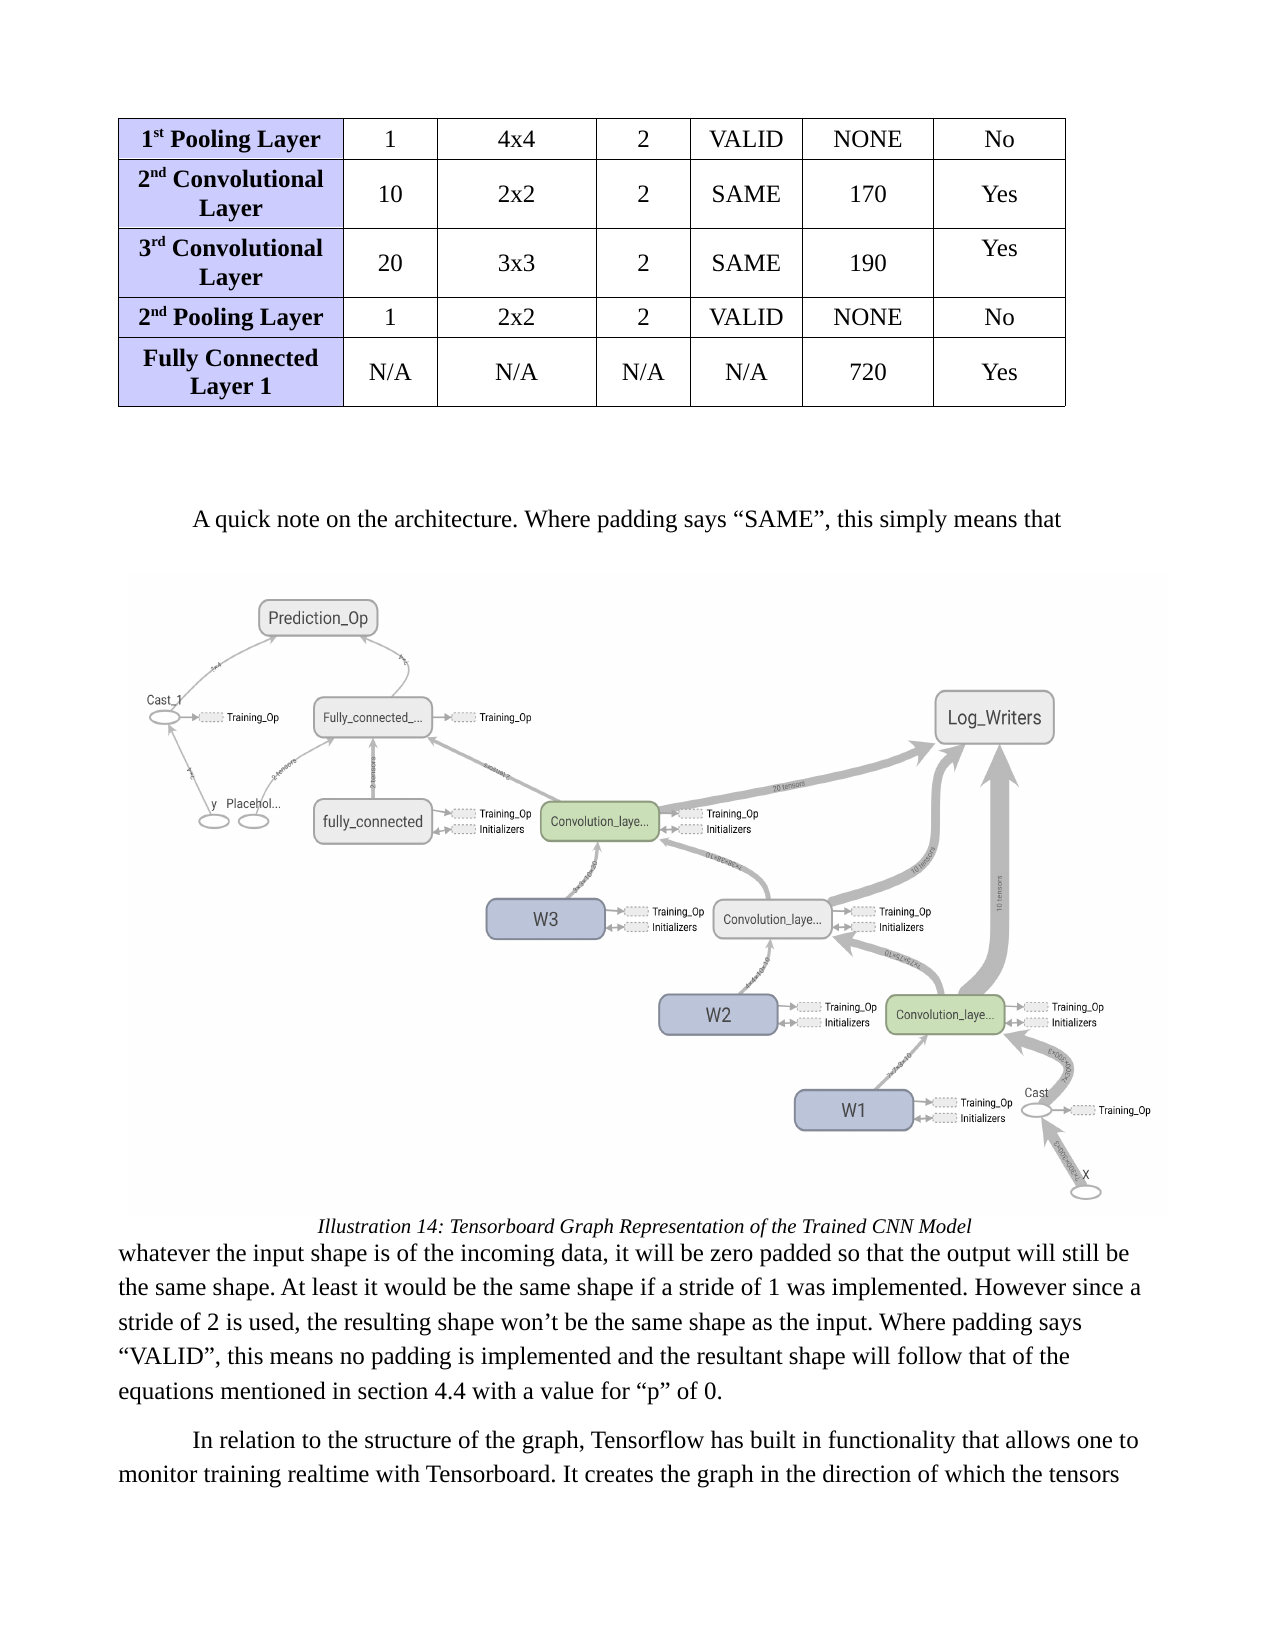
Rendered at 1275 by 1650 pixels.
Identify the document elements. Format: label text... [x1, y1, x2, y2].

table_cell 2x2 [438, 160, 596, 227]
table_cell 3x3 [438, 229, 596, 297]
table_cell VALID [691, 298, 802, 337]
table_cell No [934, 298, 1065, 337]
table_cell N/A [691, 338, 802, 406]
table_cell SAME [691, 160, 802, 227]
table_cell 2 [597, 229, 690, 297]
table_cell N/A [438, 338, 596, 406]
table_cell 2 [597, 160, 690, 227]
table_cell 1st Pooling Layer [119, 119, 343, 158]
table_cell Yes [934, 160, 1065, 227]
table_cell NONE [803, 298, 933, 337]
table_cell 170 [803, 160, 933, 227]
table_cell 2x2 [438, 298, 596, 337]
table_cell 2nd Convolutional Layer [119, 160, 343, 227]
table_cell Yes [934, 229, 1065, 297]
text A quick note on the architecture. Where padding says “SAME”, this simply means that [118, 504, 1157, 560]
table_cell 2nd Pooling Layer [119, 298, 343, 337]
text In relation to the structure of the graph, Tensorflow has built in functionality that allows one to monitor training realtime with Tensorboard. It creates the graph in the direction of which the tensors [118, 1425, 1157, 1488]
table_cell 20 [344, 229, 437, 297]
table_cell 1 [344, 119, 437, 158]
table_cell Fully Connected Layer 1 [119, 338, 343, 406]
table_cell 10 [344, 160, 437, 227]
table_cell N/A [344, 338, 437, 406]
table_cell Yes [934, 338, 1065, 406]
table_cell 4x4 [438, 119, 596, 158]
table_cell 2 [597, 298, 690, 337]
table_cell N/A [597, 338, 690, 406]
picture [126, 572, 1166, 1214]
table_cell 1 [344, 298, 437, 337]
table_cell 3rd Convolutional Layer [119, 229, 343, 297]
text Illustration 14: Tensorboard Graph Representation of the Trained CNN Model [63, 572, 1228, 1238]
table_cell SAME [691, 229, 802, 297]
table_cell NONE [803, 119, 933, 158]
table_cell 190 [803, 229, 933, 297]
table_cell No [934, 119, 1065, 158]
table_cell VALID [691, 119, 802, 158]
text whatever the input shape is of the incoming data, it will be zero padded so that the output will still be the same shape. At least it would be the same shape if a stride of 1 was implemented. However since a stride of 2 is used, the resulting shape won’t be the same shape as the input. Where padding says “VALID”, this means no padding is implemented and the resultant shape will follow that of the equations mentioned in section 4.4 with a value for “p” of 0. [118, 1238, 1157, 1404]
table_cell 720 [803, 338, 933, 406]
table_cell 2 [597, 119, 690, 158]
